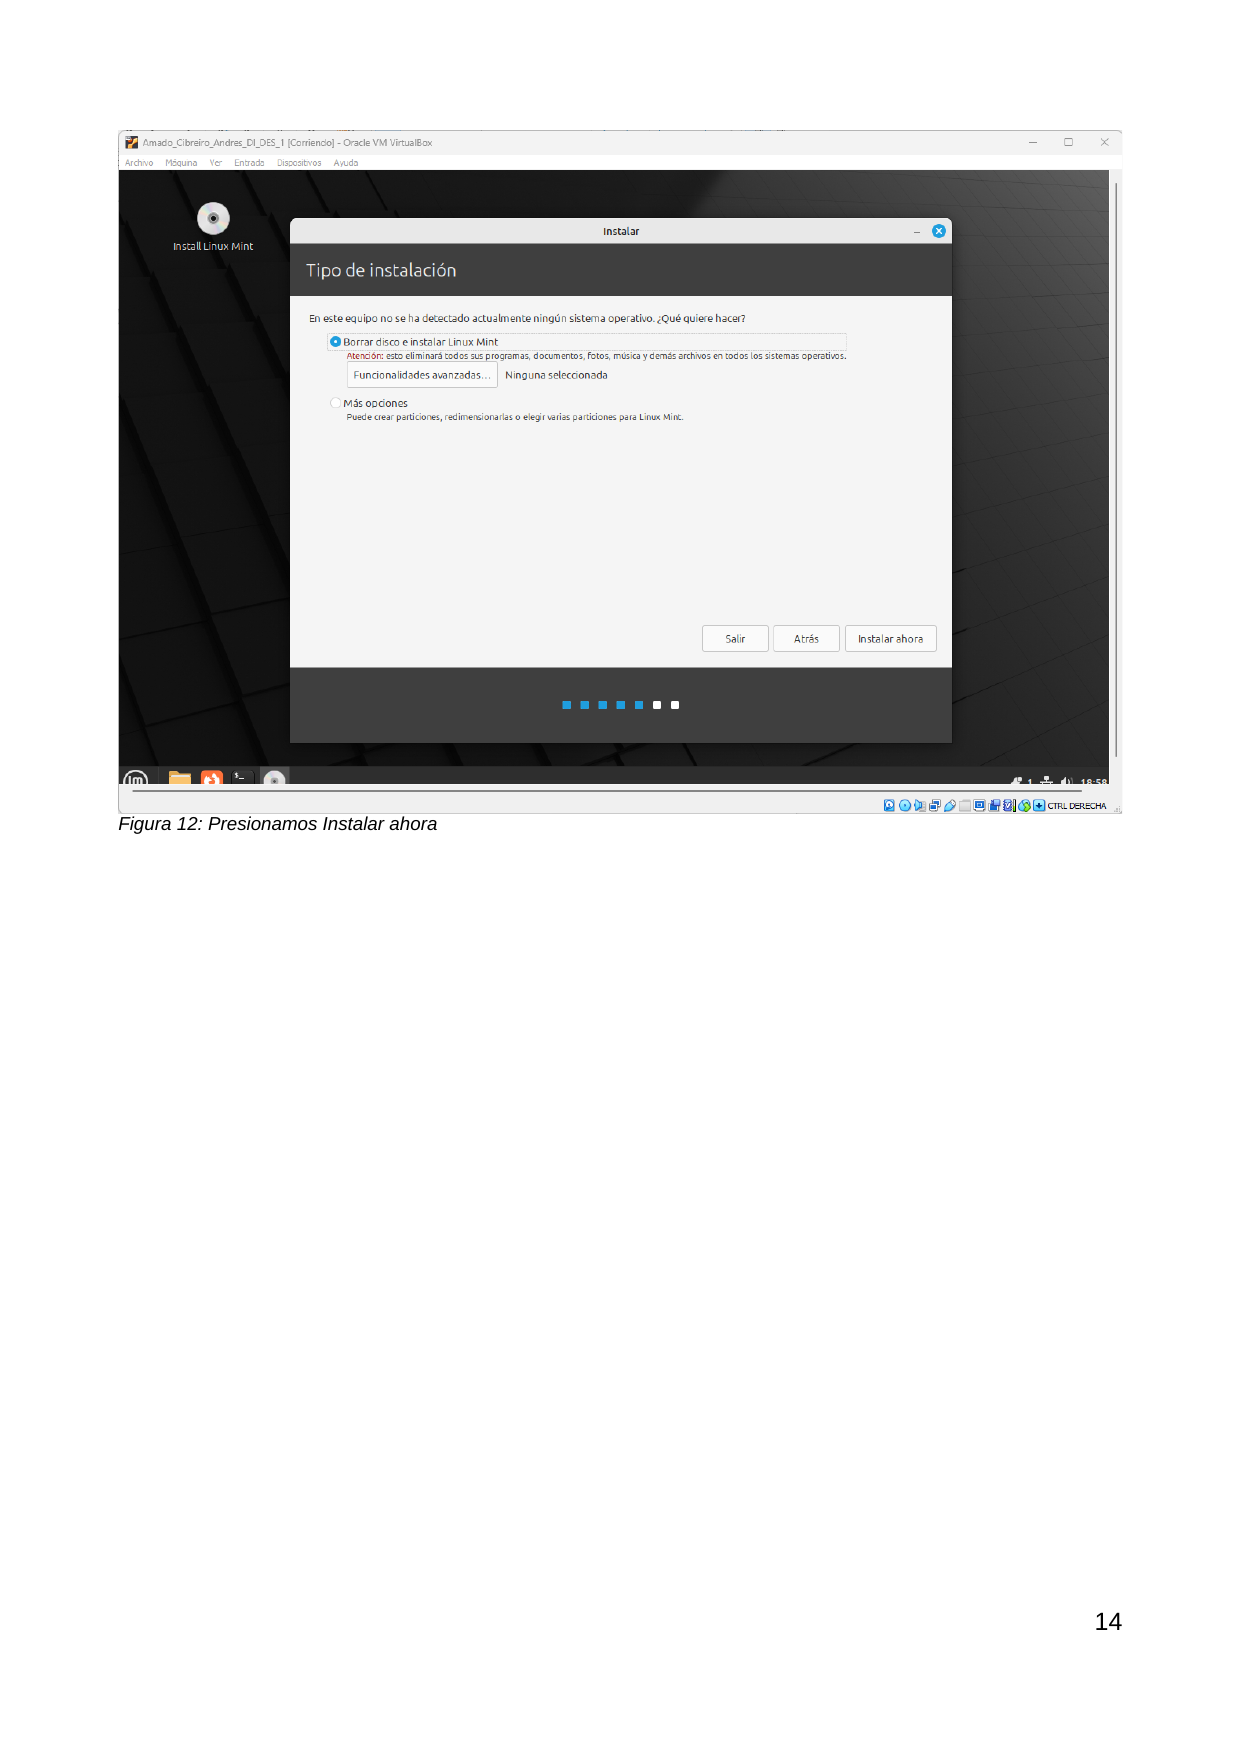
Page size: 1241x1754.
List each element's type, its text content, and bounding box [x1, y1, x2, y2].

text Figura 12: Presionamos Instalar ahora [118, 814, 1122, 835]
picture [118, 130, 1123, 814]
